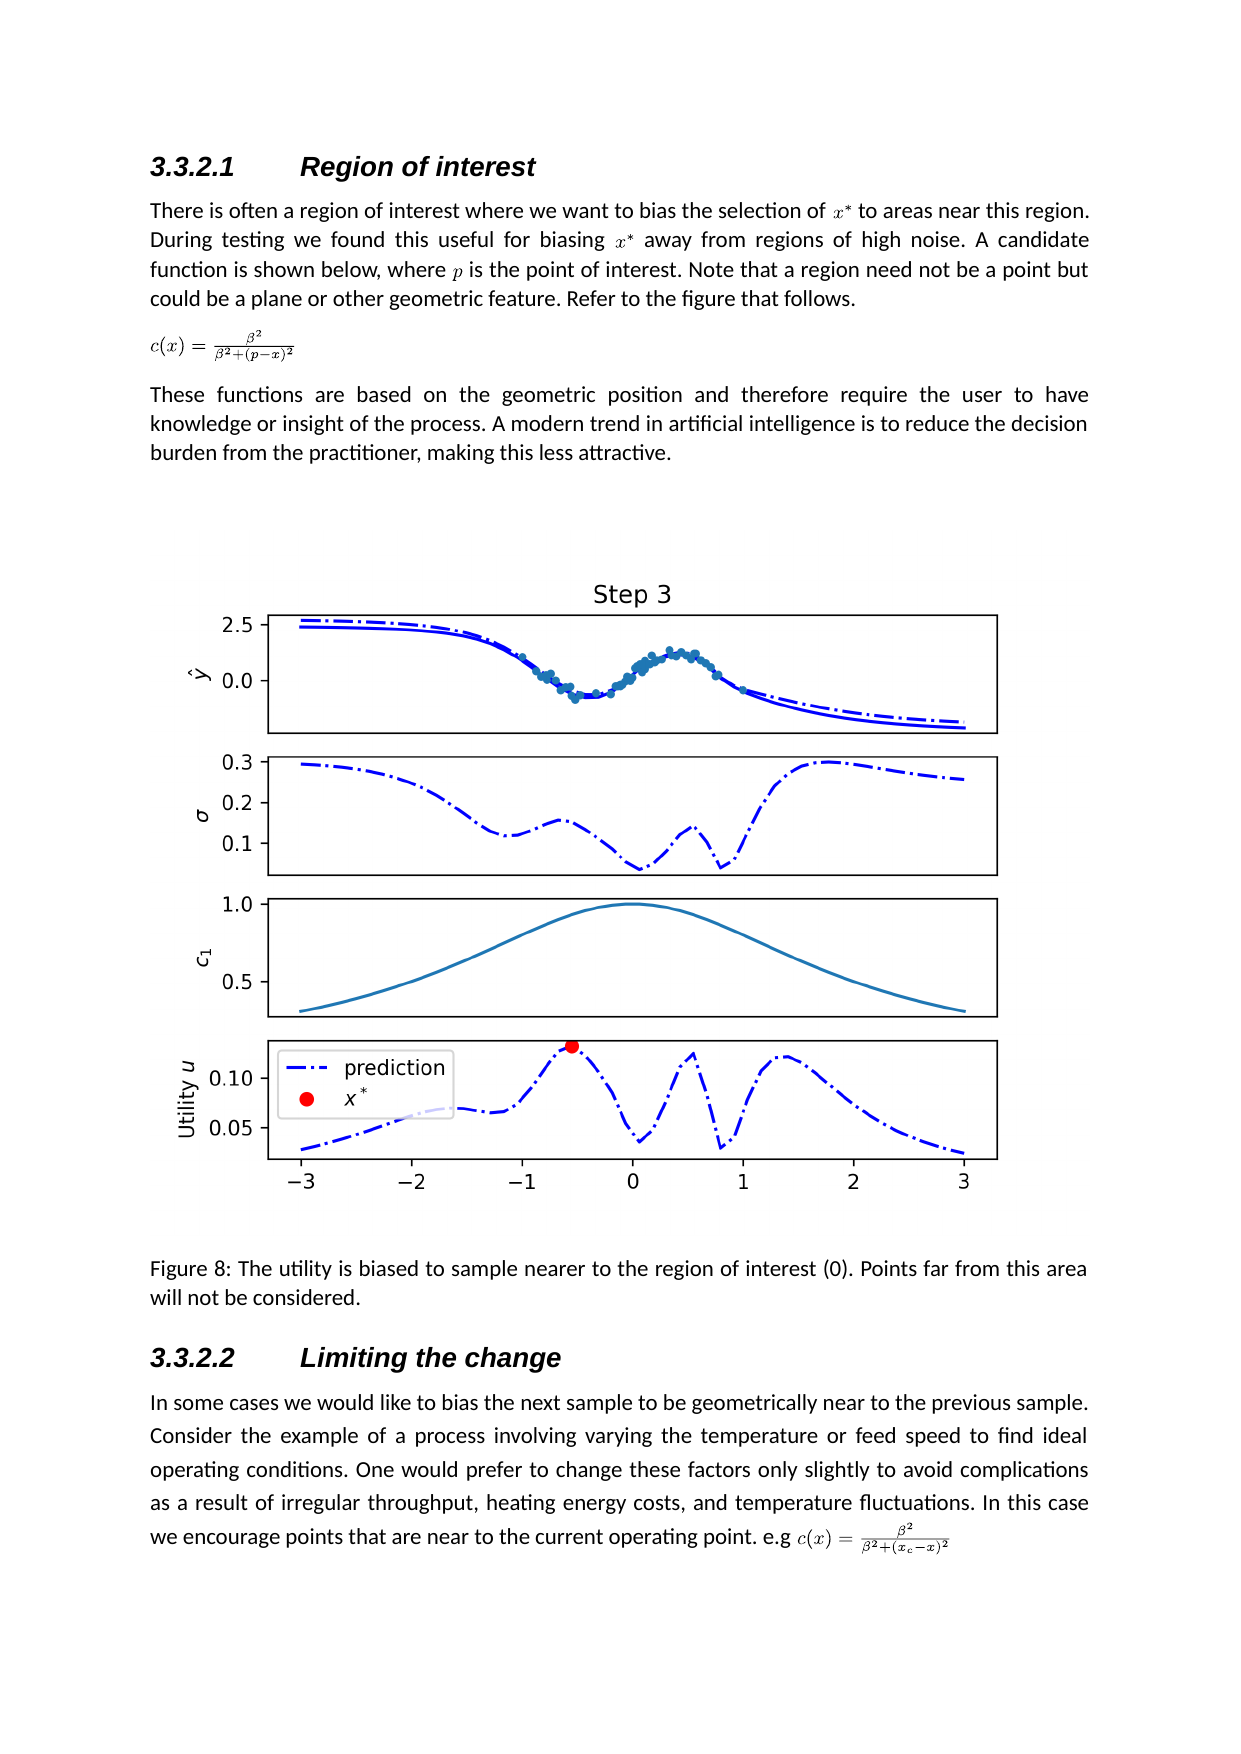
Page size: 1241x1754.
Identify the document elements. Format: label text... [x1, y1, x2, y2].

text Figure 8: The utility is biased to sample nearer to the region of interest (0). Points far from this area will not be considered. [150, 1254, 1090, 1311]
picture [150, 530, 1091, 1236]
text There is often a region of interest where we want to bias the selection of to areas near this region. During testing we found this useful for biasing away from regions of high noise. A candidate function is shown below, where is the point of interest. Note that a region need not be a point but could be a plane or other geometric feature. Refer to the figure that follows. [150, 196, 1090, 312]
text In some cases we would like to bias the next sample to be geometrically near to the previous sample. Consider the example of a process involving varying the temperature or feed speed to find ideal operating conditions. One would prefer to change these factors only slightly to avoid complications as a result of irregular throughput, heating energy costs, and temperature fluctuations. In this case we encourage points that are near to the current operating point. e.g [150, 1388, 1090, 1554]
text These functions are based on the geometric position and therefore require the user to have knowledge or insight of the process. A modern trend in artificial intelligence is to reduce the decision burden from the practitioner, making this less attractive. [150, 380, 1090, 467]
subtitle Region of interest [150, 150, 1090, 182]
subtitle Limiting the change [150, 1342, 1090, 1373]
